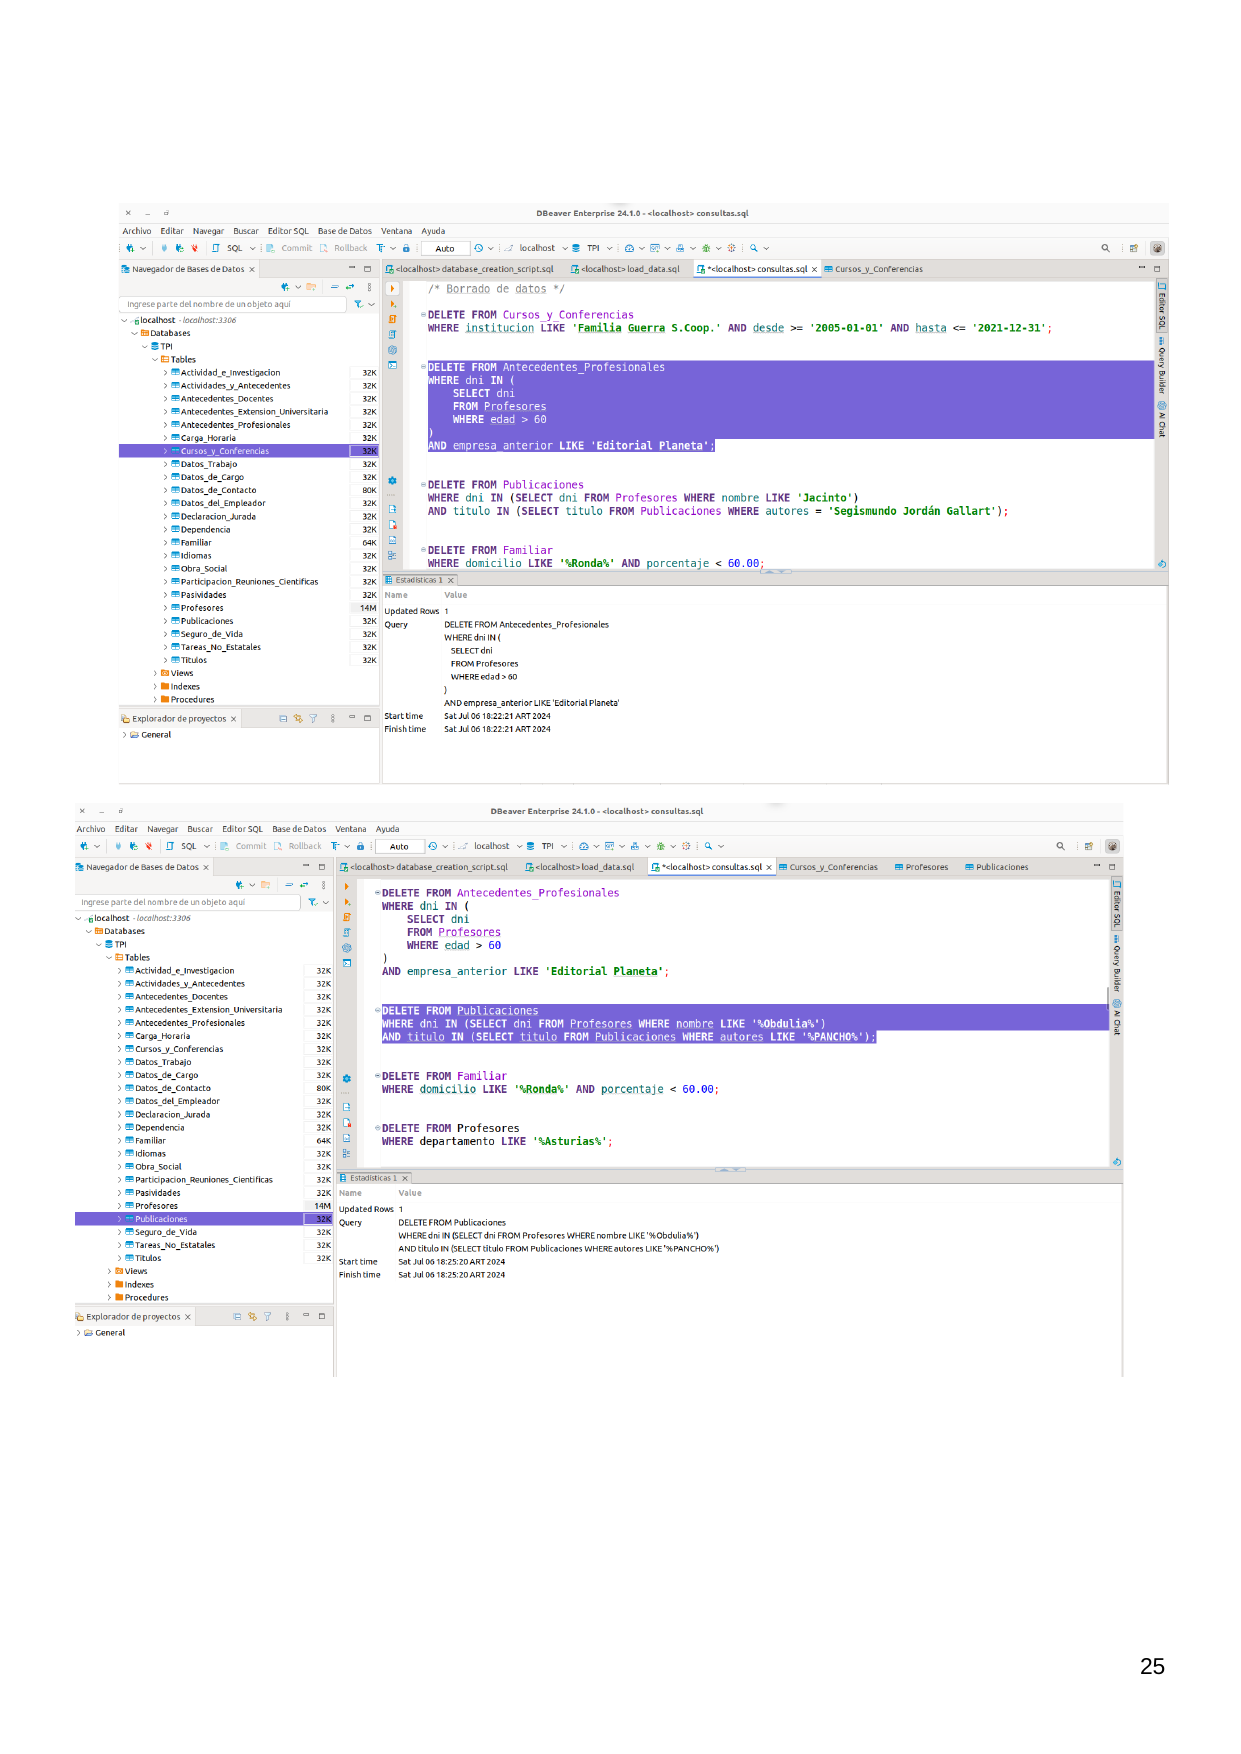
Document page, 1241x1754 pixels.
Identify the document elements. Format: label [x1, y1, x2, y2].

picture [118, 203, 1169, 785]
picture [75, 803, 1124, 1377]
